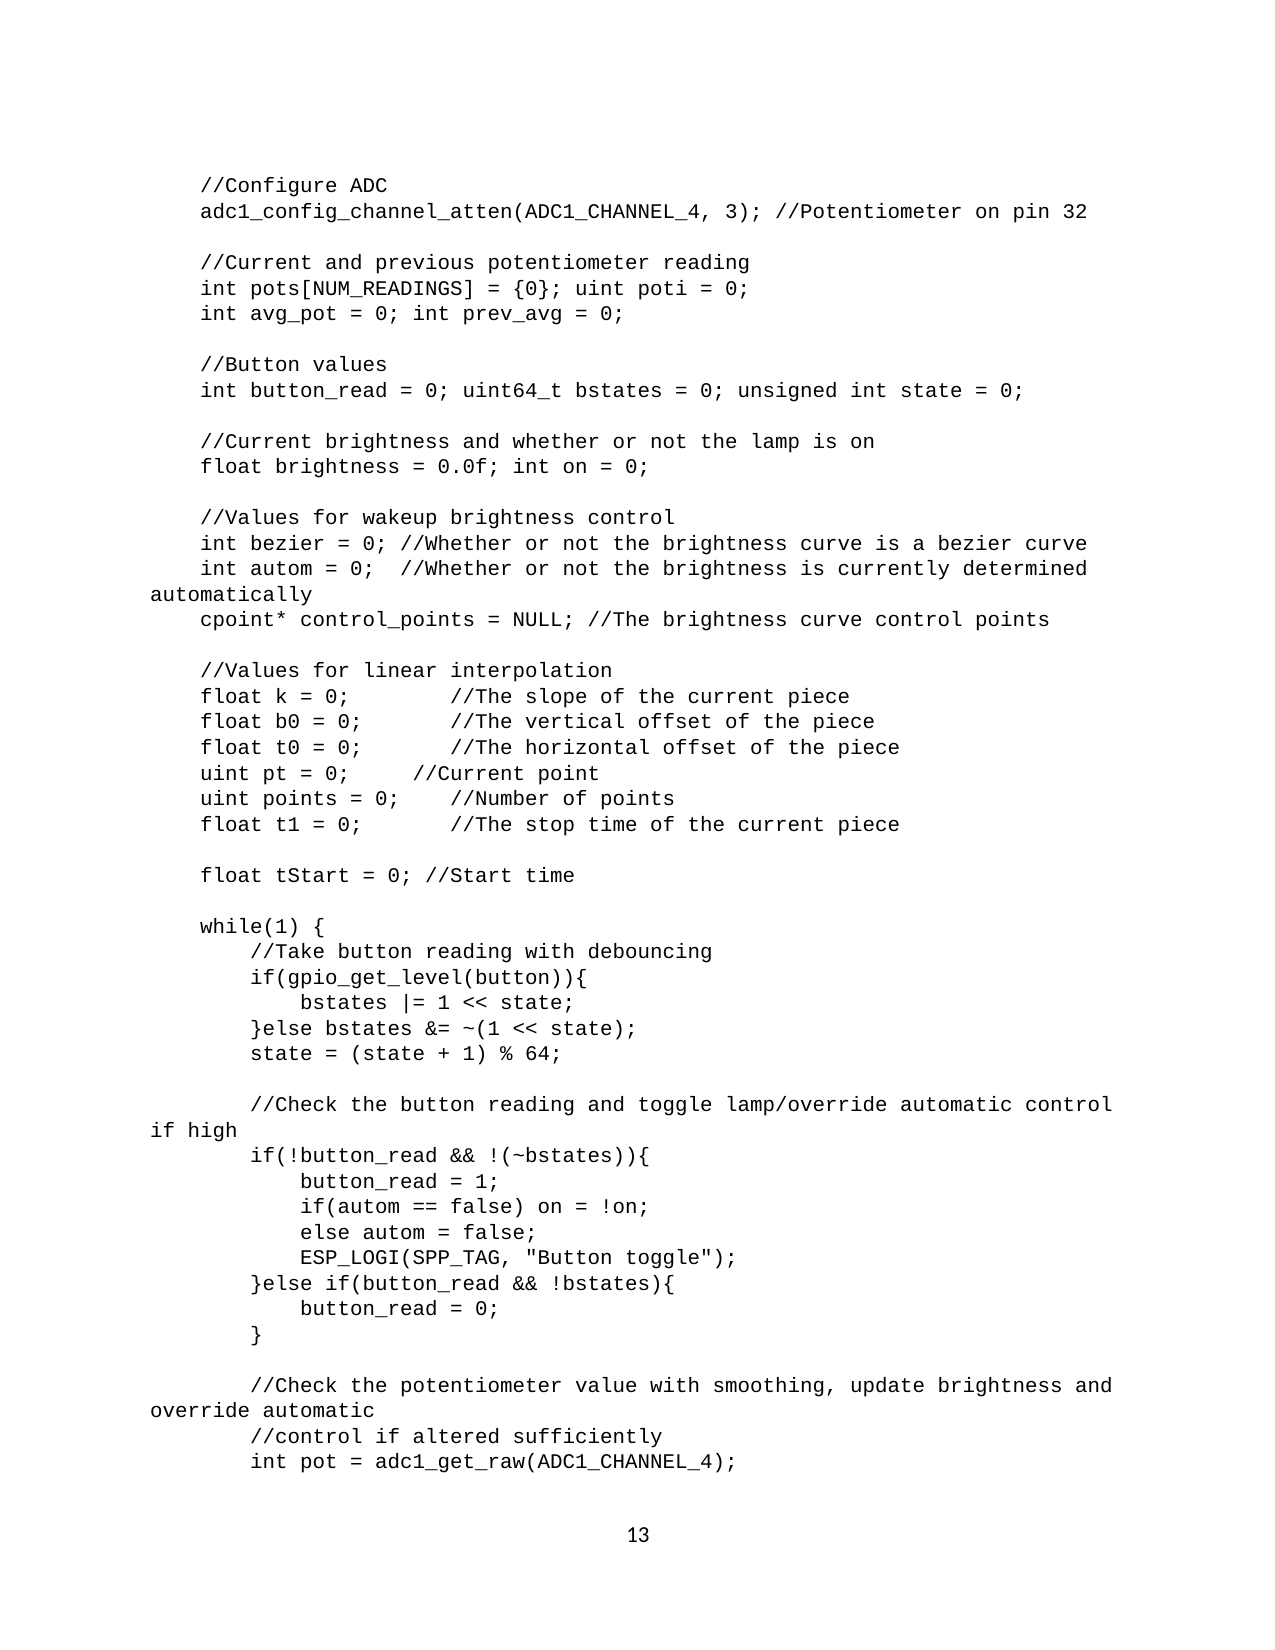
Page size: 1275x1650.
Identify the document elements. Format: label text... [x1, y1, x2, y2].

text else autom = false; [150, 1222, 1125, 1246]
text bstates |= 1 << state; [150, 992, 1125, 1016]
text adc1_config_channel_atten(ADC1_CHANNEL_4, 3); //Potentiometer on pin 32 [150, 201, 1125, 225]
text //control if altered sufficiently [150, 1426, 1125, 1450]
text //Values for wakeup brightness control [150, 507, 1125, 531]
text cpoint* control_points = NULL; //The brightness curve control points [150, 609, 1125, 633]
text button_read = 0; [150, 1298, 1125, 1322]
text //Values for linear interpolation [150, 660, 1125, 684]
text int avg_pot = 0; int prev_avg = 0; [150, 303, 1125, 327]
text int pots[NUM_READINGS] = {0}; uint poti = 0; [150, 278, 1125, 301]
text //Check the button reading and toggle lamp/override automatic control if high [150, 1094, 1125, 1143]
text while(1) { [150, 916, 1125, 939]
text } [150, 1324, 1125, 1348]
text uint pt = 0; //Current point [150, 762, 1125, 786]
text //Current brightness and whether or not the lamp is on [150, 431, 1125, 454]
text float tStart = 0; //Start time [150, 864, 1125, 888]
text float t1 = 0; //The stop time of the current piece [150, 813, 1125, 837]
text int bezier = 0; //Whether or not the brightness curve is a bezier curve [150, 533, 1125, 556]
text float brightness = 0.0f; int on = 0; [150, 456, 1125, 480]
text float k = 0; //The slope of the current piece [150, 686, 1125, 709]
text float b0 = 0; //The vertical offset of the piece [150, 711, 1125, 735]
text }else bstates &= ~(1 << state); [150, 1018, 1125, 1041]
text if(!button_read && !(~bstates)){ [150, 1145, 1125, 1169]
text int pot = adc1_get_raw(ADC1_CHANNEL_4); [150, 1452, 1125, 1475]
text //Take button reading with debouncing [150, 941, 1125, 965]
text if(gpio_get_level(button)){ [150, 967, 1125, 990]
text float t0 = 0; //The horizontal offset of the piece [150, 737, 1125, 761]
text state = (state + 1) % 64; [150, 1043, 1125, 1067]
text int autom = 0; //Whether or not the brightness is currently determined automatically [150, 558, 1125, 607]
text uint points = 0; //Number of points [150, 788, 1125, 812]
text int button_read = 0; uint64_t bstates = 0; unsigned int state = 0; [150, 380, 1125, 403]
text //Current and previous potentiometer reading [150, 252, 1125, 276]
text //Check the potentiometer value with smoothing, update brightness and override automatic [150, 1375, 1125, 1424]
text //Button values [150, 354, 1125, 378]
text //Configure ADC [150, 176, 1125, 199]
text }else if(button_read && !bstates){ [150, 1273, 1125, 1297]
text if(autom == false) on = !on; [150, 1196, 1125, 1220]
text button_read = 1; [150, 1171, 1125, 1194]
text ESP_LOGI(SPP_TAG, "Button toggle"); [150, 1247, 1125, 1271]
